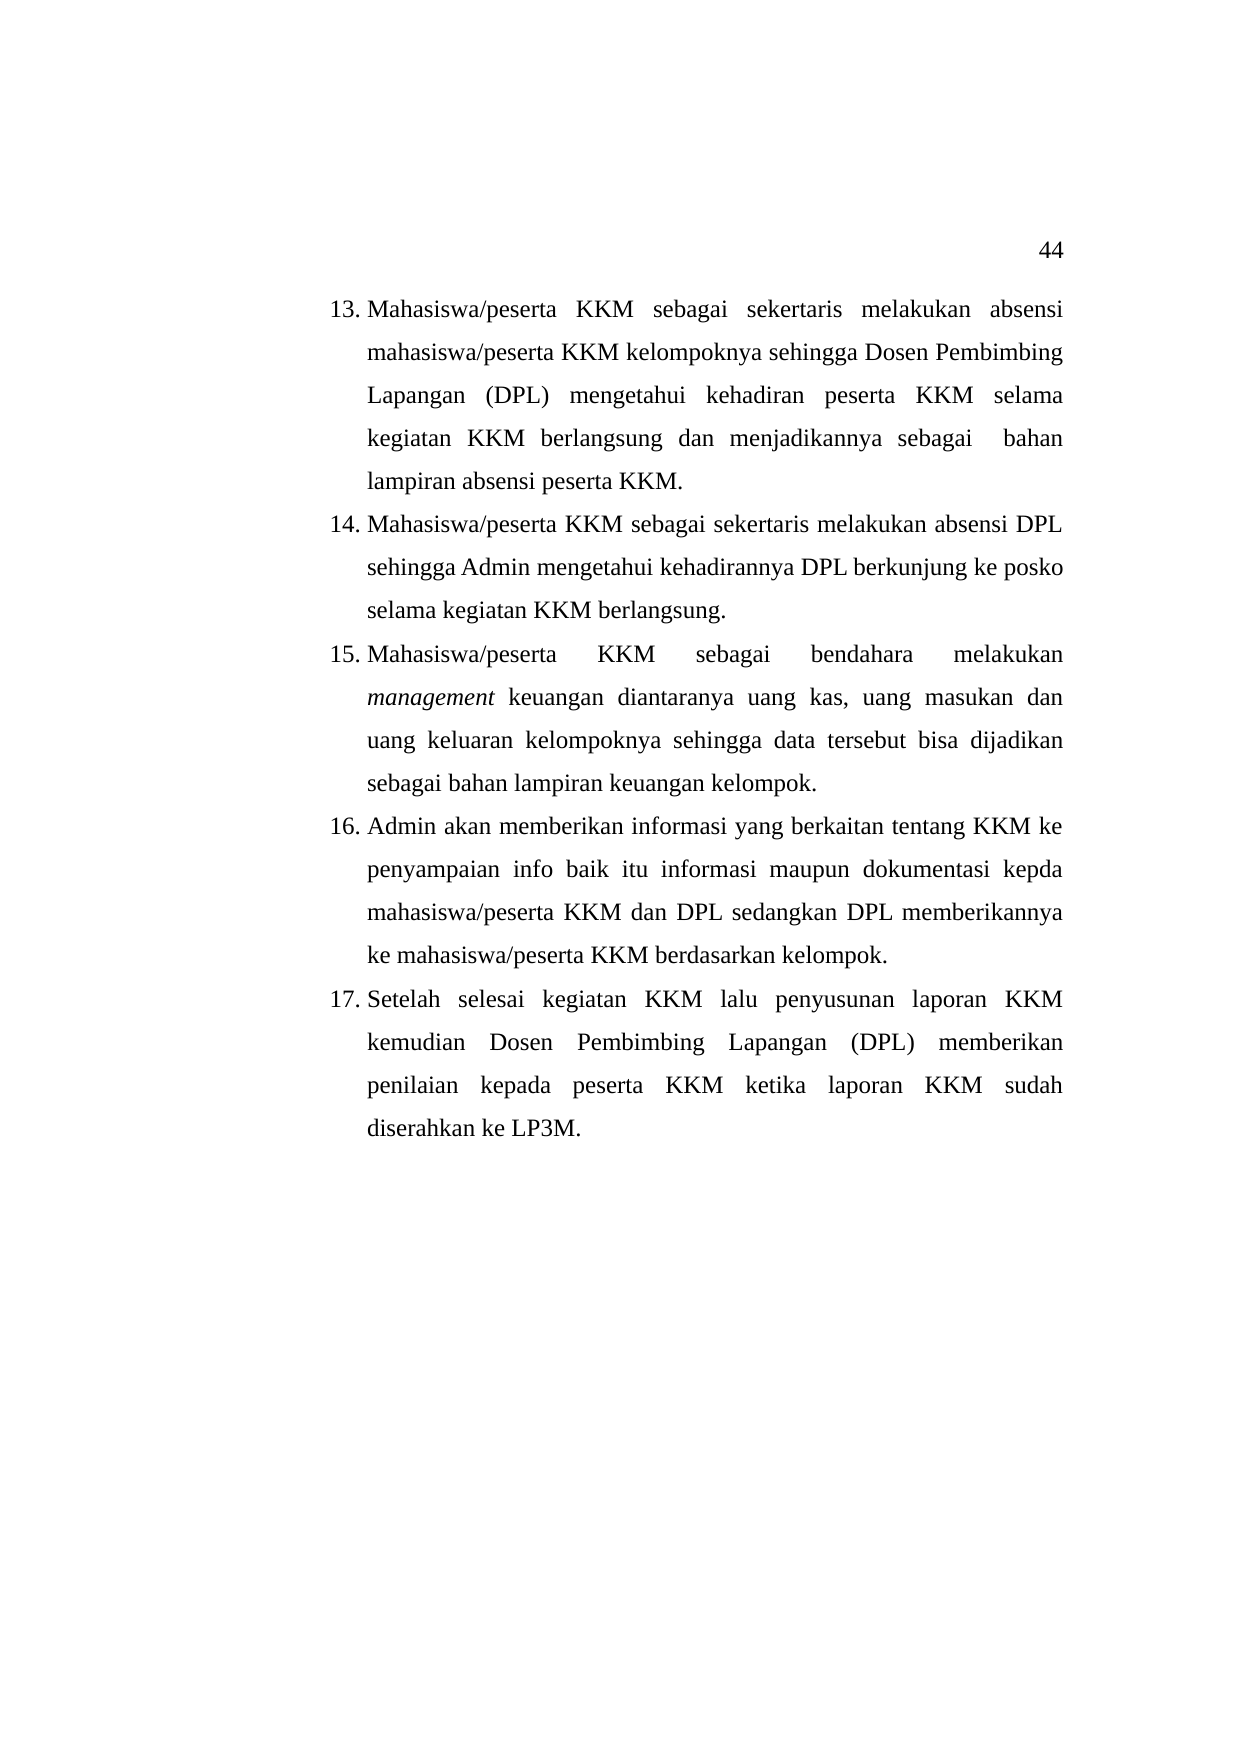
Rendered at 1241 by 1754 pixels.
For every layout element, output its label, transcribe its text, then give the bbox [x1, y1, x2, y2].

list Setelah selesai kegiatan KKM lalu penyusunan laporan KKM kemudian Dosen Pembimbing Lapangan (DPL) memberikan penilaian kepada peserta KKM ketika laporan KKM sudah diserahkan ke LP3M. [329, 984, 1063, 1142]
list Admin akan memberikan informasi yang berkaitan tentang KKM ke penyampaian info baik itu informasi maupun dokumentasi kepda mahasiswa/peserta KKM dan DPL sedangkan DPL memberikannya ke mahasiswa/peserta KKM berdasarkan kelompok. [329, 811, 1063, 969]
list Mahasiswa/peserta KKM sebagai sekertaris melakukan absensi DPL sehingga Admin mengetahui kehadirannya DPL berkunjung ke posko selama kegiatan KKM berlangsung. [329, 509, 1063, 624]
list Mahasiswa/peserta KKM sebagai bendahara melakukan management keuangan diantaranya uang kas, uang masukan dan uang keluaran kelompoknya sehingga data tersebut bisa dijadikan sebagai bahan lampiran keuangan kelompok. [329, 639, 1063, 797]
list Mahasiswa/peserta KKM sebagai sekertaris melakukan absensi mahasiswa/peserta KKM kelompoknya sehingga Dosen Pembimbing Lapangan (DPL) mengetahui kehadiran peserta KKM selama kegiatan KKM berlangsung dan menjadikannya sebagai bahan lampiran absensi peserta KKM. [329, 294, 1063, 495]
